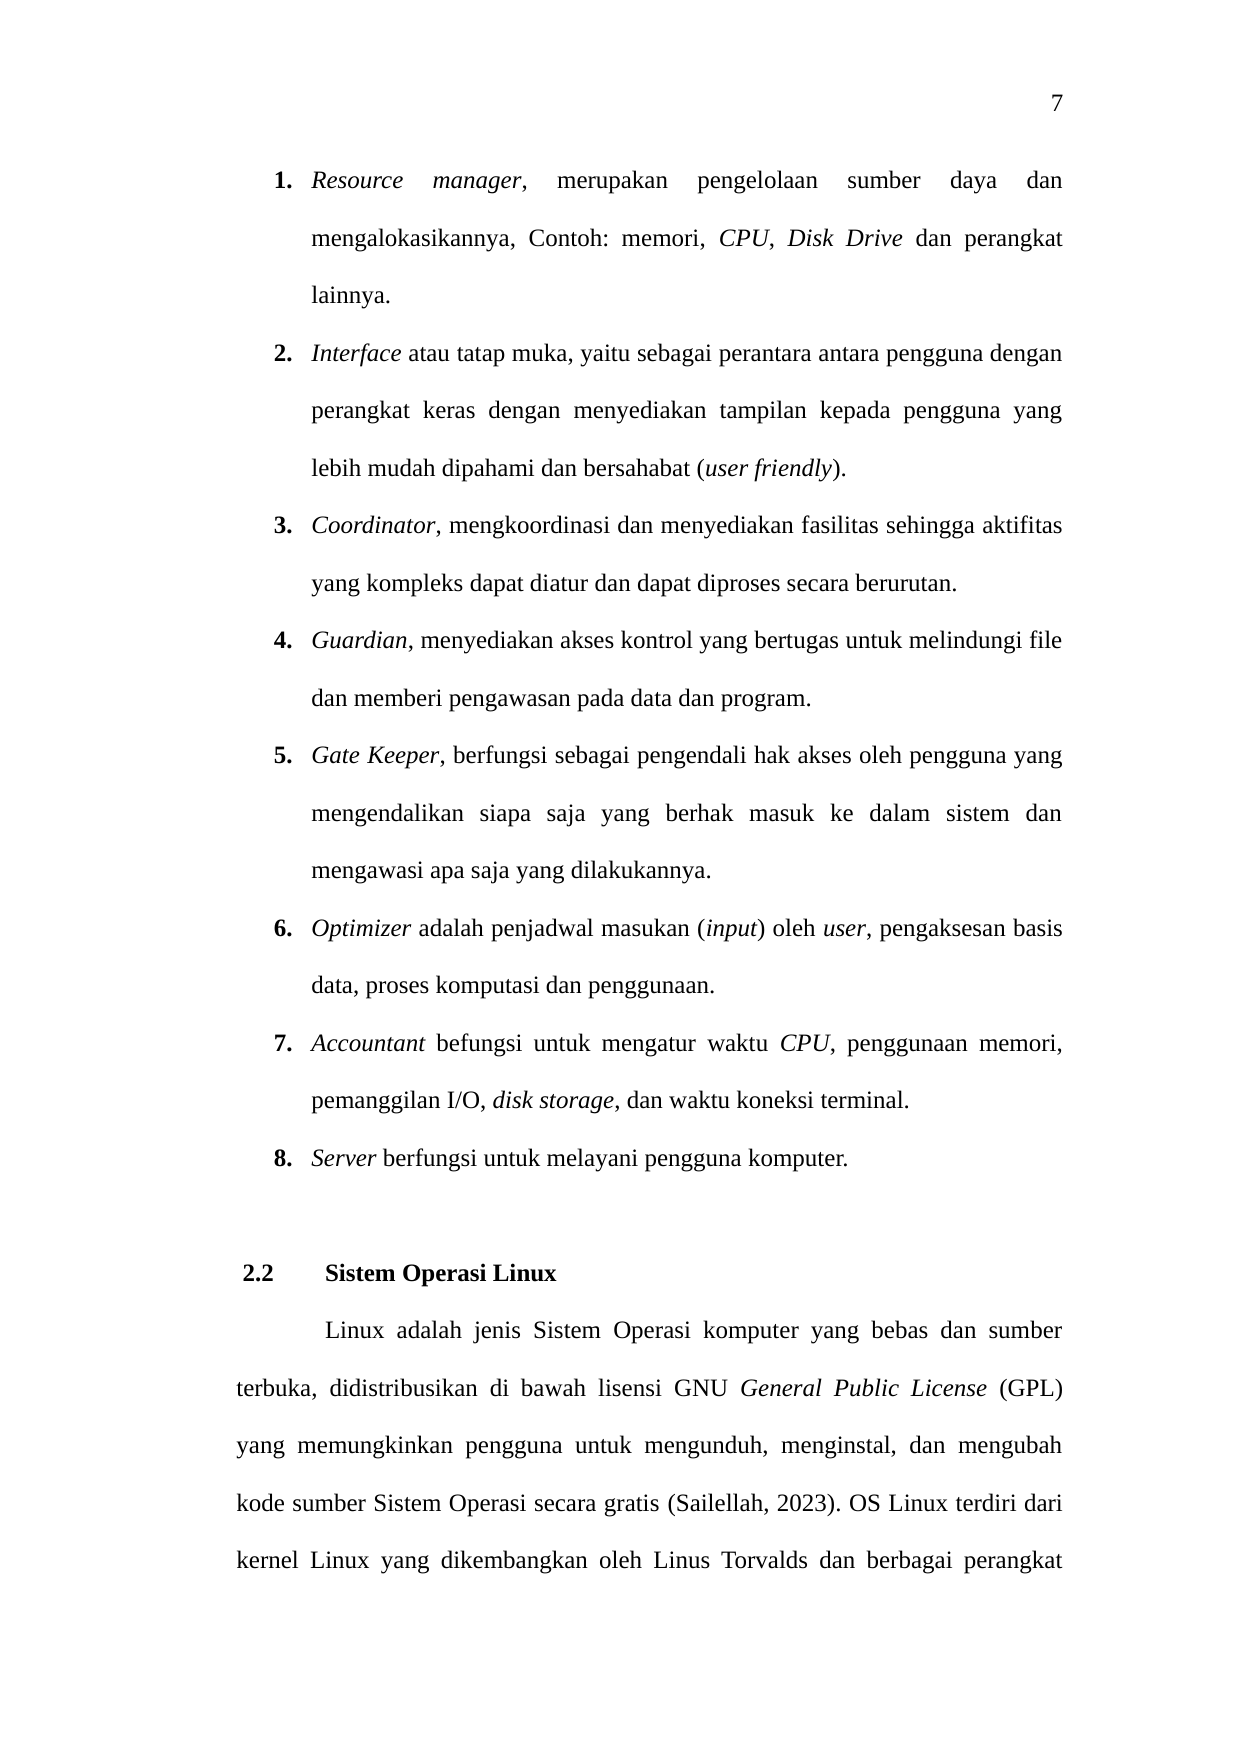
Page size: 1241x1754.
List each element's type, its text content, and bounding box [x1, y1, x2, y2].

list Interface atau tatap muka, yaitu sebagai perantara antara pengguna dengan perangkat keras dengan menyediakan tampilan kepada pengguna yang lebih mudah dipahami dan bersahabat (user friendly). [274, 338, 1063, 482]
list Resource manager, merupakan pengelolaan sumber daya dan mengalokasikannya, Contoh: memori, CPU, Disk Drive dan perangkat lainnya. [274, 165, 1063, 309]
list Coordinator, mengkoordinasi dan menyediakan fasilitas sehingga aktifitas yang kompleks dapat diatur dan dapat diproses secara berurutan. [274, 510, 1063, 597]
list Server berfungsi untuk melayani pengguna komputer. [274, 1143, 1063, 1172]
list Accountant befungsi untuk mengatur waktu CPU, penggunaan memori, pemanggilan I/O, disk storage, dan waktu koneksi terminal. [274, 1028, 1063, 1114]
list Optimizer adalah penjadwal masukan (input) oleh user, pengaksesan basis data, proses komputasi dan penggunaan. [274, 913, 1063, 999]
text Linux adalah jenis Sistem Operasi komputer yang bebas dan sumber terbuka, didistribusikan di bawah lisensi GNU General Public License (GPL) yang memungkinkan pengguna untuk mengunduh, menginstal, dan mengubah kode sumber Sistem Operasi secara gratis (Sailellah, 2023)⁠. OS Linux terdiri dari kernel Linux yang dikembangkan oleh Linus Torvalds dan berbagai perangkat [236, 1315, 1063, 1574]
list Guardian, menyediakan akses kontrol yang bertugas untuk melindungi file dan memberi pengawasan pada data dan program. [274, 625, 1063, 712]
subtitle Sistem Operasi Linux [236, 1258, 1063, 1287]
list Gate Keeper, berfungsi sebagai pengendali hak akses oleh pengguna yang mengendalikan siapa saja yang berhak masuk ke dalam sistem dan mengawasi apa saja yang dilakukannya. [274, 740, 1063, 884]
